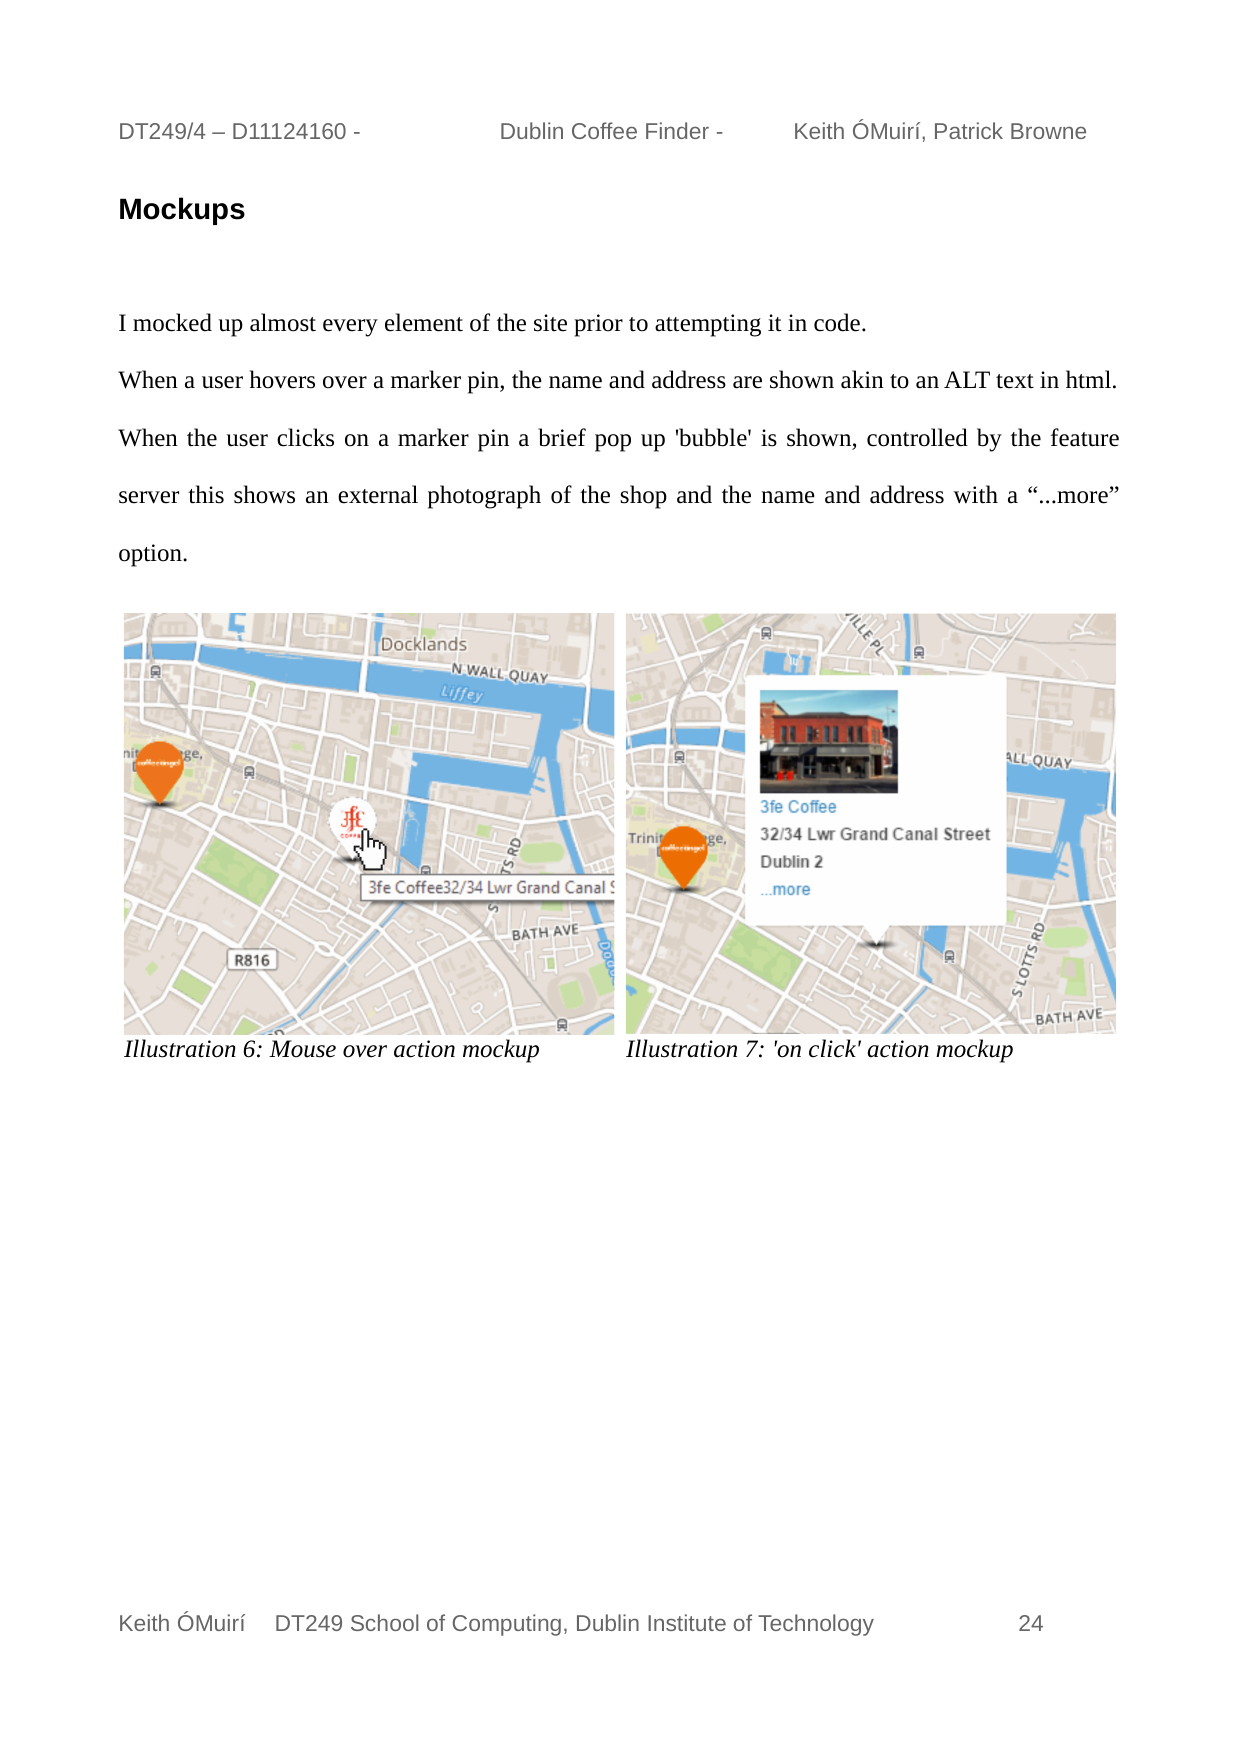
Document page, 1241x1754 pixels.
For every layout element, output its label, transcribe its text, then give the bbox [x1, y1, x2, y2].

picture [625, 613, 1117, 1034]
table_header [118, 595, 620, 1126]
text When a user hovers over a marker pin, the name and address are shown akin to an ALT text in html. [118, 365, 1122, 394]
text When the user clicks on a marker pin a brief pop up 'bubble' is shown, controlled by the feature server this shows an external photograph of the shop and the name and address with a “...more” option. [118, 423, 1122, 567]
table_header [620, 595, 1122, 1126]
subtitle Mockups [118, 192, 1122, 225]
picture [123, 613, 615, 1035]
text I mocked up almost every element of the site prior to attempting it in code. [118, 308, 1122, 337]
